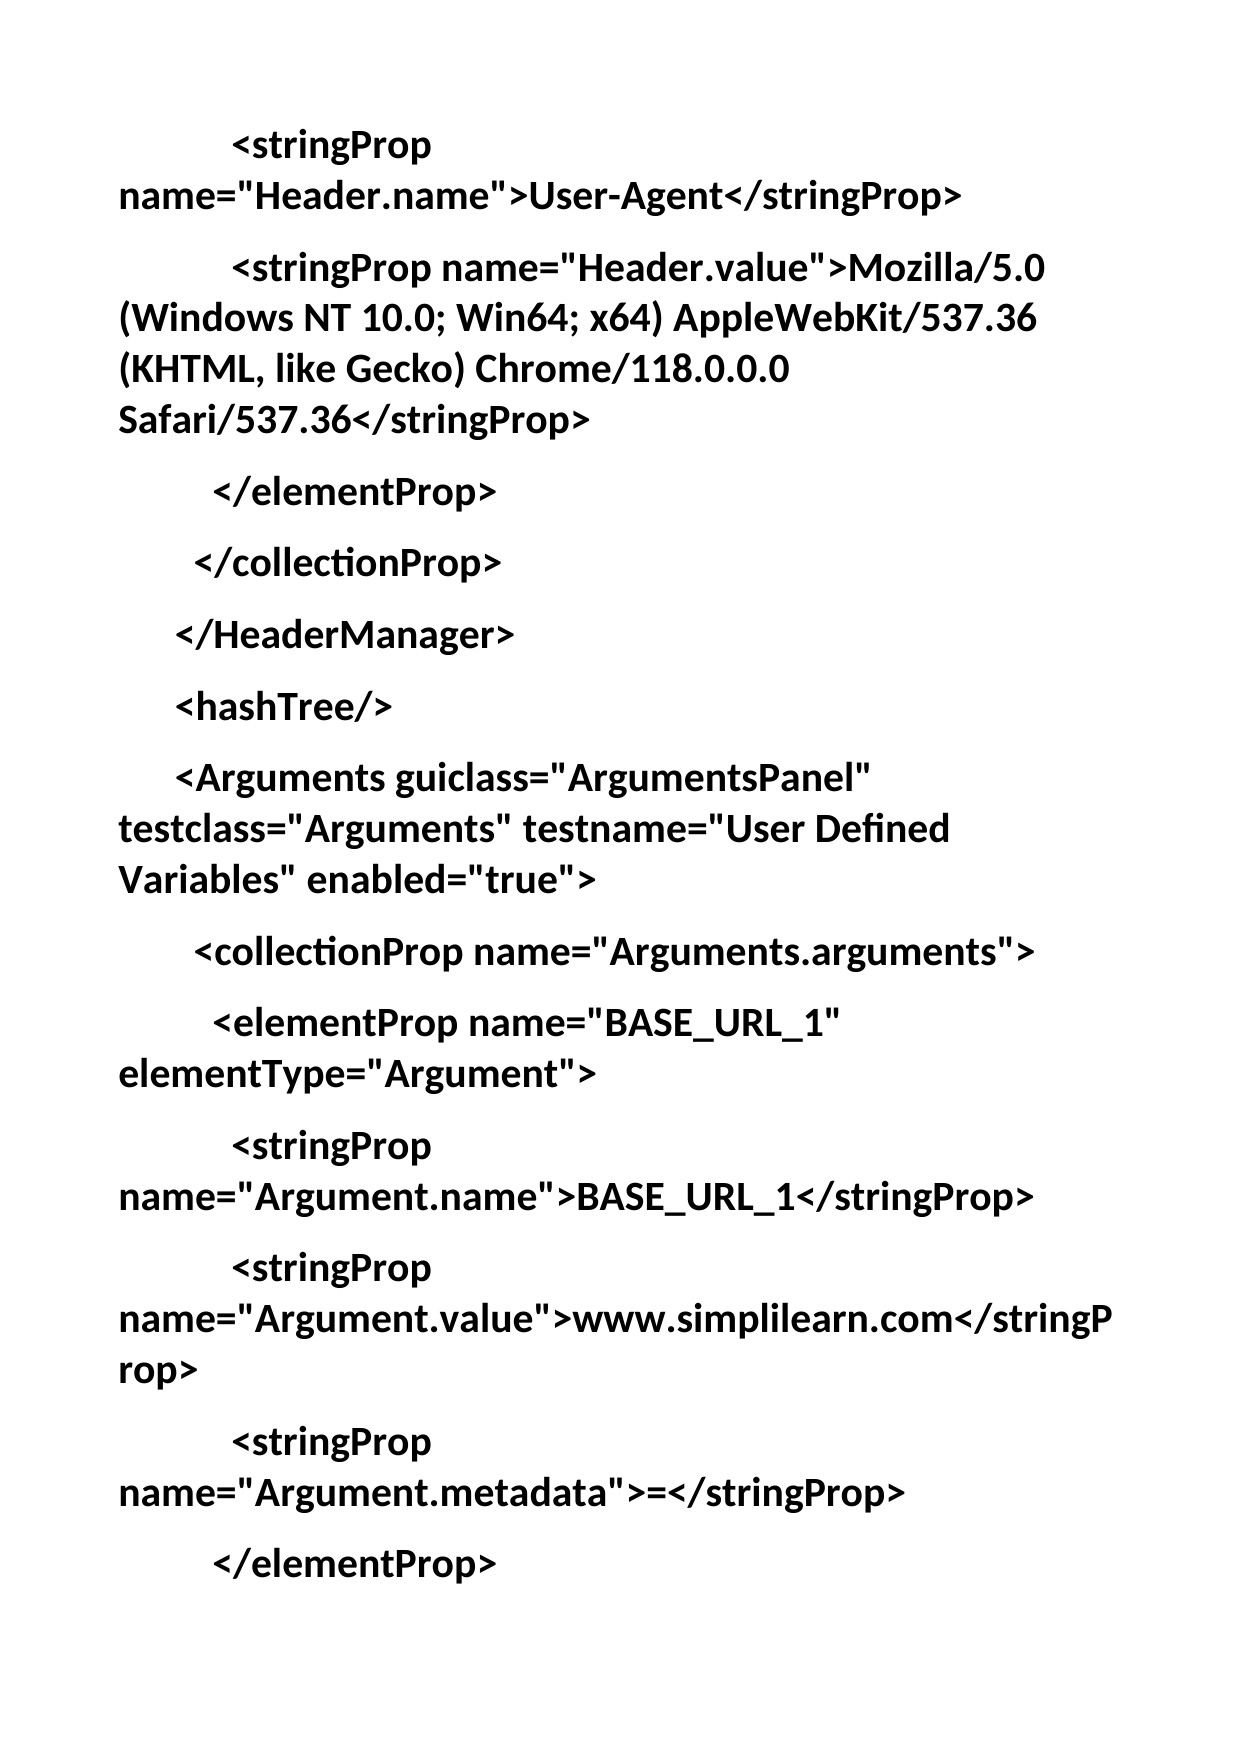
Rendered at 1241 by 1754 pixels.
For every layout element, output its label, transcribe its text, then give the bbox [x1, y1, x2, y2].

text <stringProp name="Header.name">User-Agent</stringProp> [118, 118, 1122, 220]
text </HeaderManager> [118, 608, 1122, 659]
text </collectionProp> [118, 536, 1122, 587]
text </elementProp> [118, 1537, 1122, 1588]
text <collectionProp name="Arguments.arguments"> [118, 925, 1122, 976]
text <elementProp name="BASE_URL_1" elementType="Argument"> [118, 996, 1122, 1098]
text <stringProp name="Header.value">Mozilla/5.0 (Windows NT 10.0; Win64; x64) AppleWebKit/537.36 (KHTML, like Gecko) Chrome/118.0.0.0 Safari/537.36</stringProp> [118, 241, 1122, 444]
text </elementProp> [118, 465, 1122, 516]
text <stringProp name="Argument.value">www.simplilearn.com</stringProp> [118, 1241, 1122, 1394]
text <Arguments guiclass="ArgumentsPanel" testclass="Arguments" testname="User Defined Variables" enabled="true"> [118, 751, 1122, 904]
text <stringProp name="Argument.metadata">=</stringProp> [118, 1415, 1122, 1516]
text <stringProp name="Argument.name">BASE_URL_1</stringProp> [118, 1119, 1122, 1221]
text <hashTree/> [118, 680, 1122, 731]
